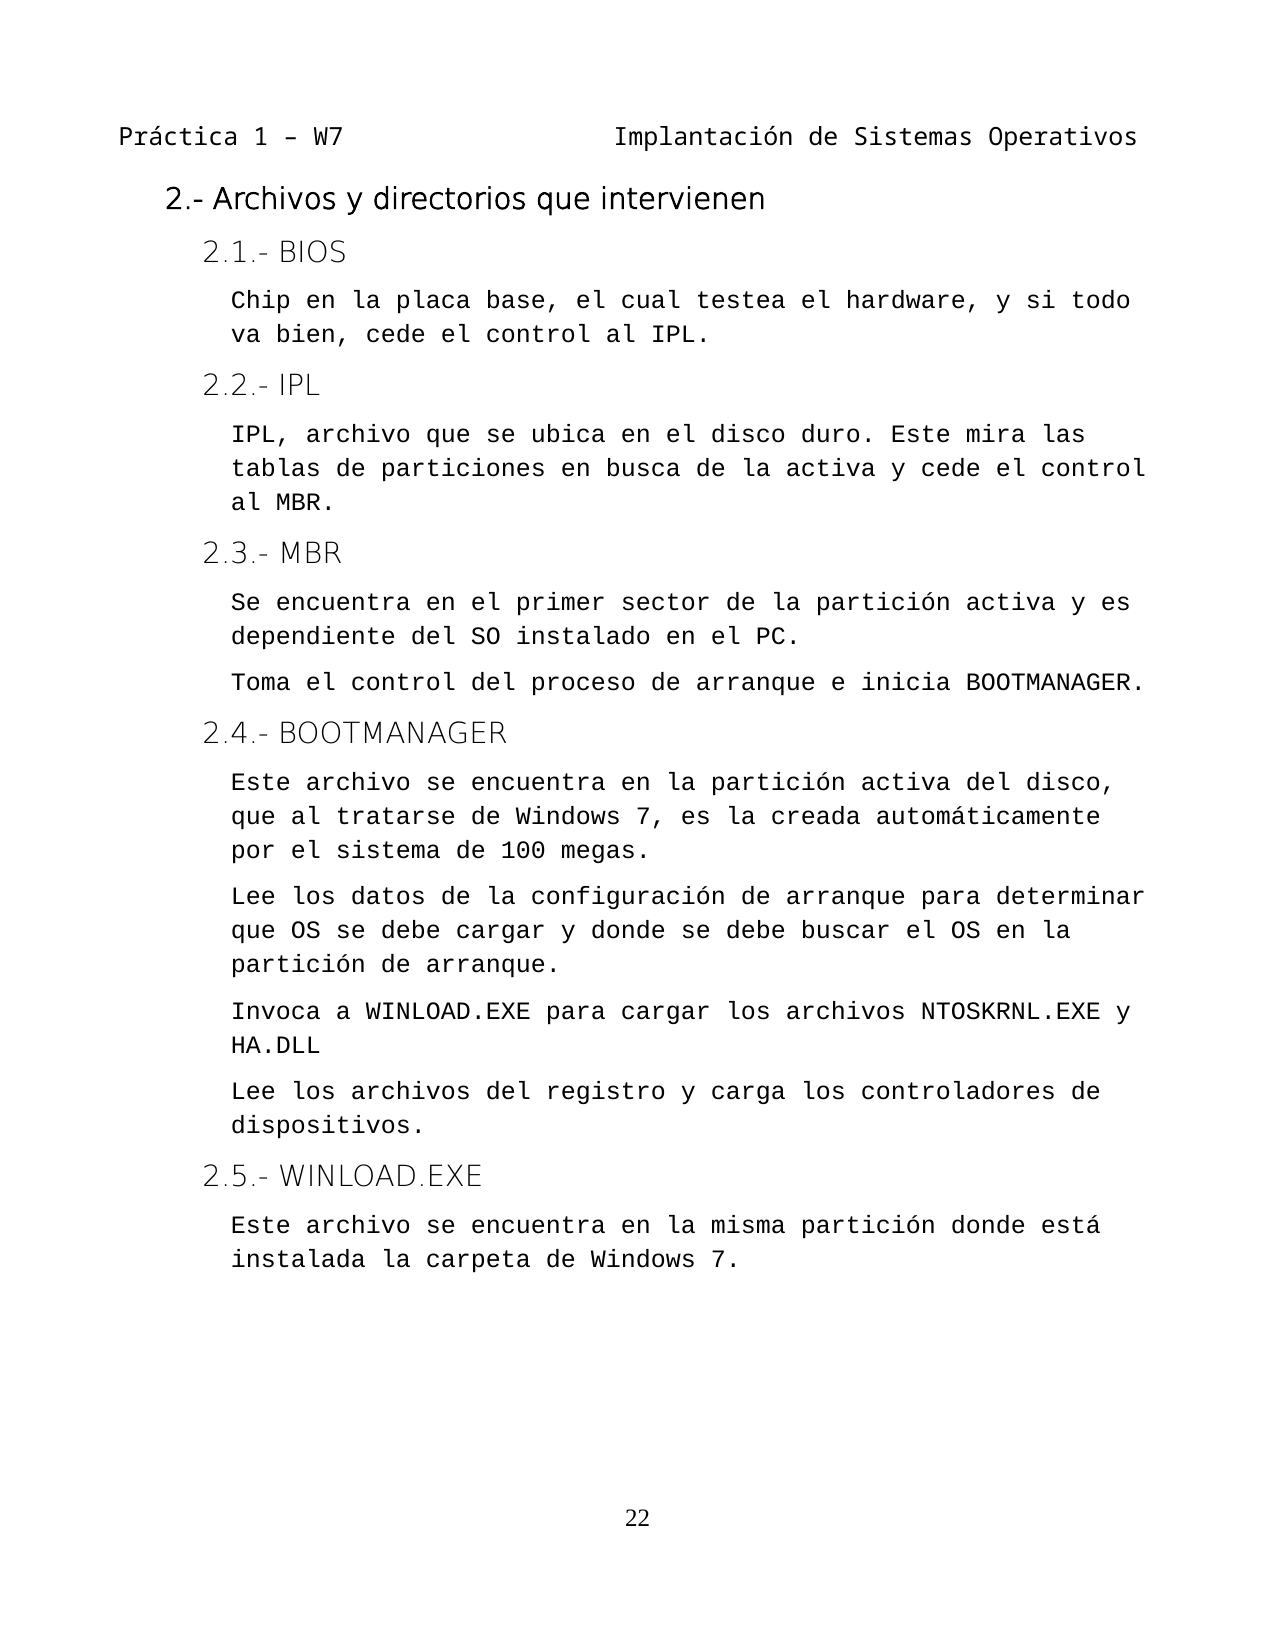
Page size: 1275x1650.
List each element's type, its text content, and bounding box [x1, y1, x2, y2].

list Archivos y directorios que intervienen [156, 182, 1157, 216]
list Lee los datos de la configuración de arranque para determinar que OS se debe cargar y donde se debe buscar el OS en la partición de arranque. [193, 884, 1157, 980]
list Se encuentra en el primer sector de la partición activa y es dependiente del SO instalado en el PC. [193, 589, 1157, 652]
list Este archivo se encuentra en la partición activa del disco, que al tratarse de Windows 7, es la creada automáticamente por el sistema de 100 megas. [193, 769, 1157, 866]
list Lee los archivos del registro y carga los controladores de dispositivos. [193, 1079, 1157, 1141]
list IPL, archivo que se ubica en el disco duro. Este mira las tablas de particiones en busca de la activa y cede el control al MBR. [193, 422, 1157, 518]
list BIOS [193, 235, 1157, 269]
list Toma el control del proceso de arranque e inicia BOOTMANAGER. [193, 670, 1157, 698]
list Invoca a WINLOAD.EXE para cargar los archivos NTOSKRNL.EXE y HA.DLL [193, 998, 1157, 1061]
list Chip en la placa base, el cual testea el hardware, y si todo va bien, cede el control al IPL. [193, 288, 1157, 350]
list Este archivo se encuentra en la misma partición donde está instalada la carpeta de Windows 7. [193, 1212, 1157, 1274]
list WINLOAD.EXE [193, 1159, 1157, 1193]
list MBR [193, 536, 1157, 570]
list IPL [193, 368, 1157, 402]
list BOOTMANAGER [193, 716, 1157, 750]
